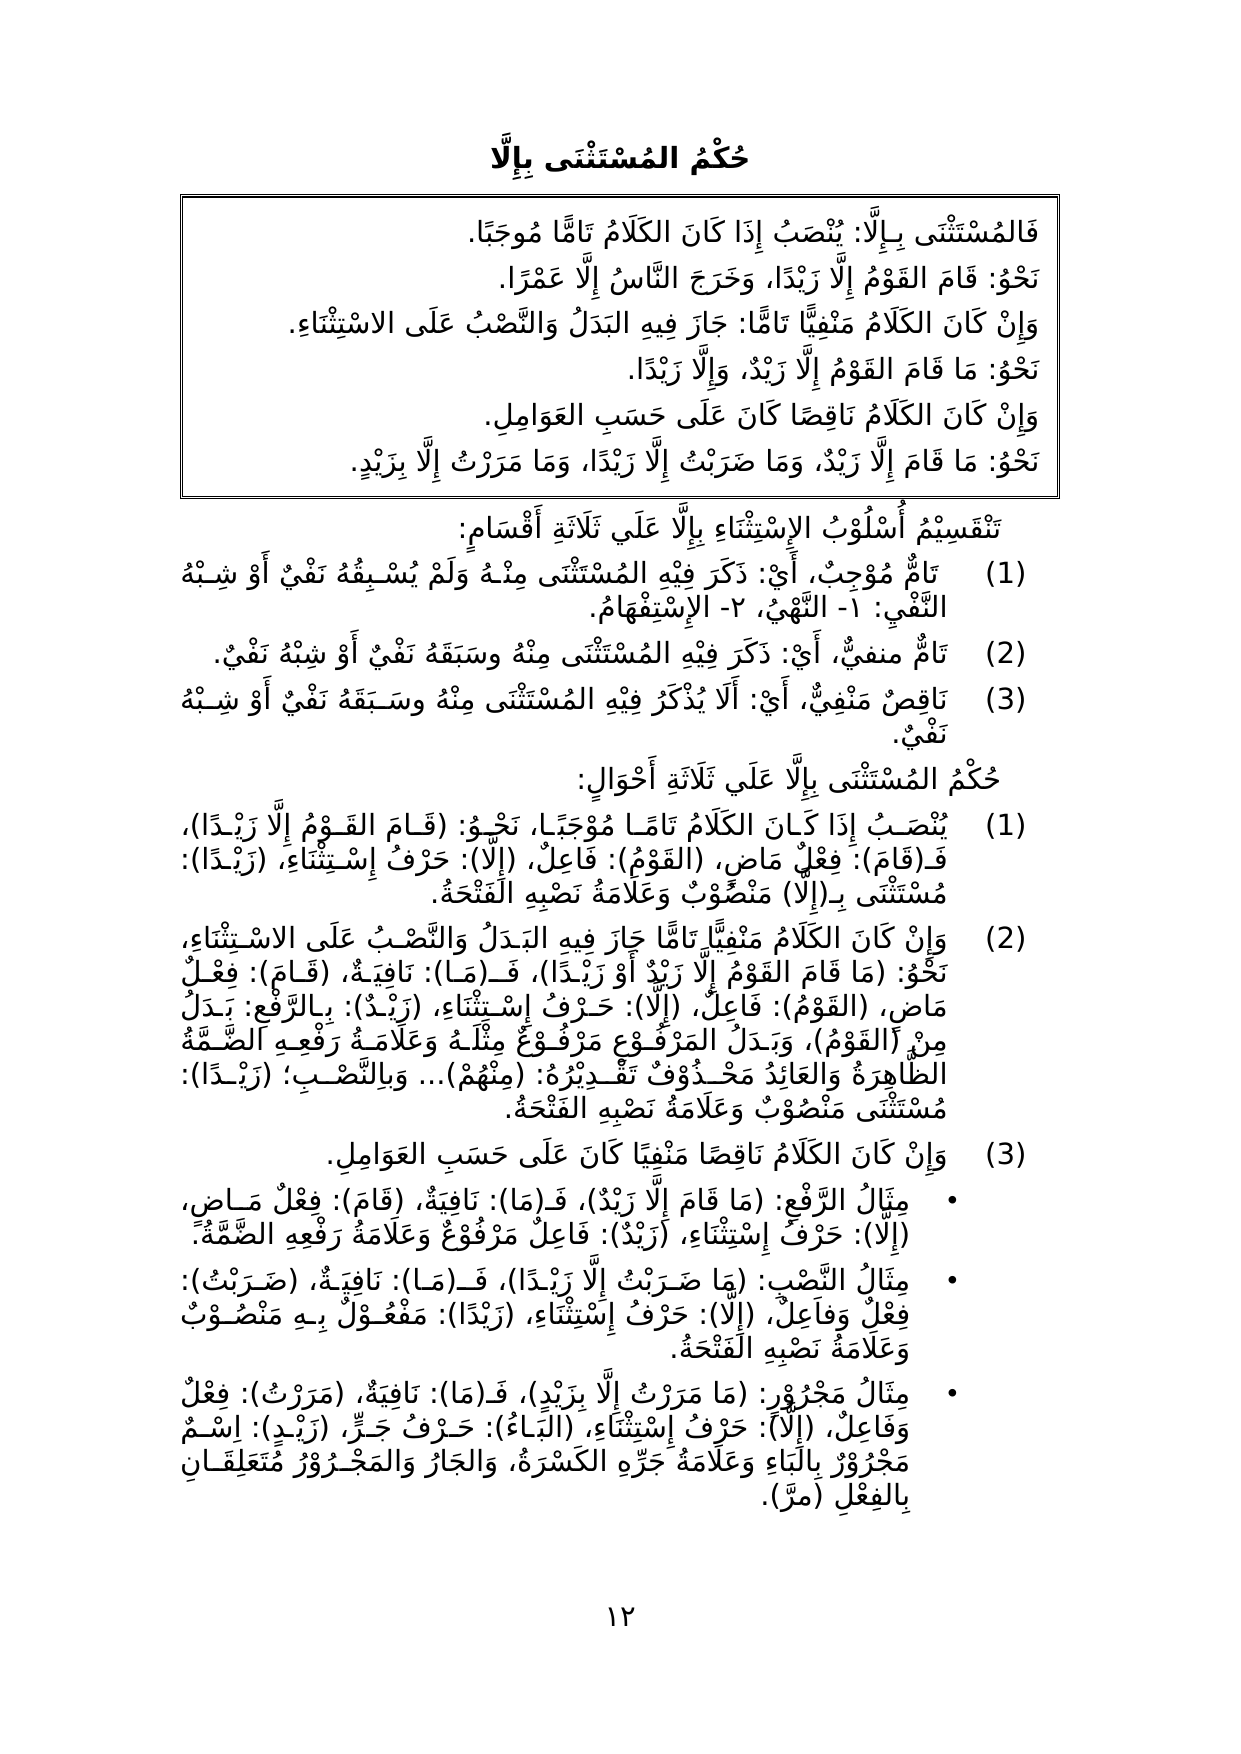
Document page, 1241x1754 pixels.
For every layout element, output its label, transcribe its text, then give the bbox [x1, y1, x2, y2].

list مِثَالُ مَجْرُوْرٍ: (مَا مَرَرْتُ إِلَّا بِزَيْدٍ)، فَـ(مَا): نَافِيَةٌ، (مَرَرْتُ): فِعْلٌ وَفَاعِلٌ، (إِلَّا): حَرْفُ إِسْتِثْنَاءِ، (البَاءُ): حَرْفُ جَرٍّ، (زَيْدٍ): اِسْمٌ مَجْرُوْرٌ بِالبَاءِ وَعَلَامَةُ جَرِّهِ الكَسْرَةُ، وَالجَارُ وَالمَجْرُوْرُ مُتَعَلِقَانِ بِالفِعْلِ (مرَّ). [180, 1377, 948, 1513]
text فَالمُسْتَثْنَى بِـإِلَّا: يُنْصَبُ إِذَا كَانَ الكَلَامُ تَامًّا مُوجَبًا. [183, 198, 1057, 240]
list نَاقِصٌ مَنْفِيٌّ، أَيْ: أَلَا يُذْكَرُ فِيْهِ المُسْتَثْنَى مِنْهُ وسَبَقَهُ نَفْيٌ أَوْ شِبْهُ نَفْيٌ. [180, 682, 985, 750]
subtitle حُكْمُ المُسْتَثْنَى بِإِلَّا [180, 142, 1060, 176]
list يُنْصَبُ إِذَا كَانَ الكَلَامُ تَامًا مُوْجَبًا، نَحْوُ: (قَامَ القَوْمُ إِلَّا زَيْدًا)، فَـ(قَامَ): فِعْلٌ مَاضٍ، (القَوْمُ): فَاعِلٌ، (إِلَّا): حَرْفُ إِسْتِثْنَاءِ، (زَيْدًا): مُسْتَثْنَى بِـ(إِلَّا) مَنْصُوْبٌ وَعَلَامَةُ نَصْبِهِ الفَتْحَةُ. [180, 808, 985, 910]
text نَحْوُ: مَا قَامَ إِلَّا زَيْدٌ، وَمَا ضَرَبْتُ إِلَّا زَيْدًا، وَمَا مَرَرْتُ إِلَّا بِزَيْدٍ. [183, 423, 1057, 496]
text حُكْمُ المُسْتَثْنَى بِإِلَّا عَلَي ثَلَاثَةِ أَحْوَالٍ: [180, 762, 1060, 796]
text نَحْوُ: قَامَ القَوْمُ إِلَّا زَيْدًا، وَخَرَجَ النَّاسُ إِلَّا عَمْرًا. [183, 240, 1057, 286]
text وَإِنْ كَانَ الكَلَامُ مَنْفِيًّا تَامًّا: جَازَ فِيهِ البَدَلُ وَالنَّصْبُ عَلَى الاسْتِثْنَاءِ. [183, 286, 1057, 332]
text وَإِنْ كَانَ الكَلَامُ نَاقِصًا كَانَ عَلَى حَسَبِ العَوَامِلِ. [183, 378, 1057, 423]
list مِثَالُ النَّصْبِ: (مَا ضَرَبْتُ إِلَّا زَيْدًا)، فَـ(مَا): نَافِيَةٌ، (ضَرَبْتُ): فِعْلٌ وَفاَعِلٌ، (إِلَّا): حَرْفُ إِسْتِثْنَاءِ، (زَيْدًا): مَفْعُوْلٌ بِهِ مَنْصُوْبٌ وَعَلَامَةُ نَصْبِهِ الفَتْحَةُ. [180, 1263, 948, 1365]
list تَامٌّ منفيٌّ، أَيْ: ذَكَرَ فِيْهِ المُسْتَثْنَى مِنْهُ وسَبَقَهُ نَفْيٌ أَوْ شِبْهُ نَفْيٌ. [180, 637, 985, 671]
list وَإِنْ كَانَ الكَلَامُ مَنْفِيًّا تَامًّا جَازَ فِيهِ البَدَلُ وَالنَّصْبُ عَلَى الاسْتِثْنَاءِ، نَحْوُ: (مَا قَامَ القَوْمُ إِلَّا زَيْدٌ أَوْ زَيْدًا)، فَـ(مَا): نَافِيَةٌ، (قَامَ): فِعْلٌ مَاضٍ، (القَوْمُ): فَاعِلٌ، (إِلَّا): حَرْفُ إِسْتِثْنَاءِ، (زَيْدٌ): بِالرَّفْعِ: بَدَلُ مِنْ (القَوْمُ)، وَبَدَلُ المَرْفُوْعِ مَرْفُوْعٌ مِثْلَهُ وَعَلَامَةُ رَفْعِهِ الضَّمَّةُ الظَّاهِرَةُ وَالعَائِدُ مَحْذُوْفٌ تَقْدِيْرُهُ: (مِنْهُمْ)... وَباِلنَّصْبِ؛ (زَيْدًا): مُسْتَثْنَى مَنْصُوْبٌ وَعَلَامَةُ نَصْبِهِ الفَتْحَةُ. [180, 922, 985, 1126]
text نَحْوُ: مَا قَامَ القَوْمُ إِلَّا زَيْدٌ، وَإِلَّا زَيْدًا. [183, 332, 1057, 378]
list وَإِنْ كَانَ الكَلَامُ نَاقِصًا مَنْفِيًا كَانَ عَلَى حَسَبِ العَوَامِلِ. [180, 1137, 985, 1171]
list تَامٌّ مُوْجِبٌ، أَيْ: ذَكَرَ فِيْهِ المُسْتَثْنَى مِنْهُ وَلَمْ يُسْبِقُهُ نَفْيٌ أَوْ شِبْهُ النَّفْيِ: ١- النَّهْيُ، ٢- الإِسْتِفْهَامُ. [180, 557, 985, 625]
list مِثَالُ الرَّفْعِ: (مَا قَامَ إِلَّا زَيْدٌ)، فَـ(مَا): نَافِيَةٌ، (قَامَ): فِعْلٌ مَاضٍ، (إِلَّا): حَرْفُ إِسْتِثْنَاءِ، (زَيْدٌ): فَاعِلٌ مَرْفُوْعٌ وَعَلَامَةُ رَفْعِهِ الضَّمَّةُ. [180, 1183, 948, 1251]
text تَنْقَسِيْمُ أُسْلُوْبُ الإِسْتِثْنَاءِ بِإِلَّا عَلَي ثَلَاثَةِ أَقْسَامٍ: [180, 511, 1060, 545]
